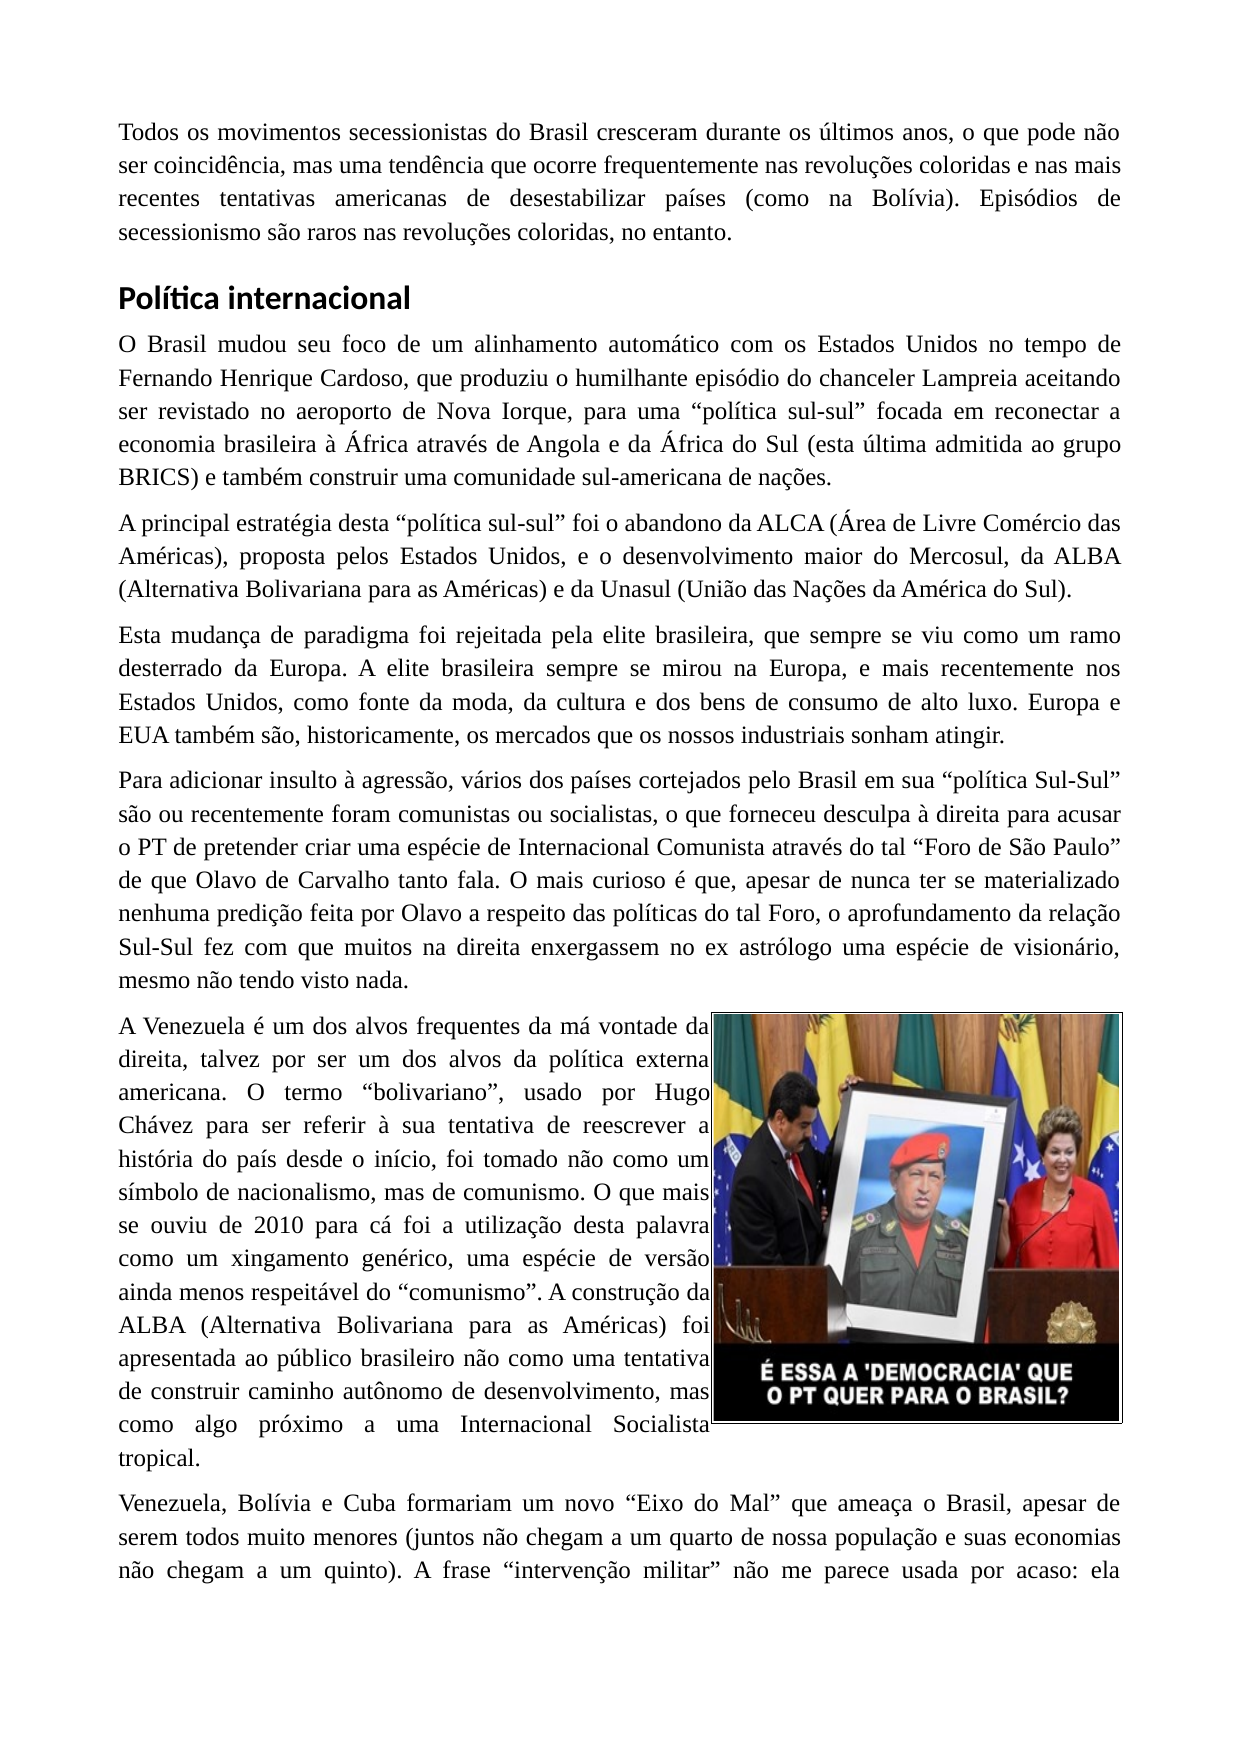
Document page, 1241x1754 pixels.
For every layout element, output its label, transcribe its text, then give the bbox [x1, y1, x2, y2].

subtitle Política internacional [118, 284, 1122, 318]
text Para adicionar insulto à agressão, vários dos países cortejados pelo Brasil em sua “política Sul-Sul” são ou recentemente foram comunistas ou socialistas, o que forneceu desculpa à direita para acusar o PT de pretender criar uma espécie de Internacional Comunista através do tal “Foro de São Paulo” de que Olavo de Carvalho tanto fala. O mais curioso é que, apesar de nunca ter se materializado nenhuma predição feita por Olavo a respeito das políticas do tal Foro, o aprofundamento da relação Sul-Sul fez com que muitos na direita enxergassem no ex astrólogo uma espécie de visionário, mesmo não tendo visto nada. [118, 767, 1122, 994]
text Esta mudança de paradigma foi rejeitada pela elite brasileira, que sempre se viu como um ramo desterrado da Europa. A elite brasileira sempre se mirou na Europa, e mais recentemente nos Estados Unidos, como fonte da moda, da cultura e dos bens de consumo de alto luxo. Europa e EUA também são, historicamente, os mercados que os nossos industriais sonham atingir. [118, 621, 1122, 749]
text A principal estratégia desta “política sul-sul” foi o abandono da ALCA (Área de Livre Comércio das Américas), proposta pelos Estados Unidos, e o desenvolvimento maior do Mercosul, da ALBA (Alternativa Bolivariana para as Américas) e da Unasul (União das Nações da América do Sul). [118, 509, 1122, 603]
text A Venezuela é um dos alvos frequentes da má vontade da direita, talvez por ser um dos alvos da política externa americana. O termo “bolivariano”, usado por Hugo Chávez para ser referir à sua tentativa de reescrever a história do país desde o início, foi tomado não como um símbolo de nacionalismo, mas de comunismo. O que mais se ouviu de 2010 para cá foi a utilização desta palavra como um xingamento genérico, uma espécie de versão ainda menos respeitável do “comunismo”. A construção da ALBA (Alternativa Bolivariana para as Américas) foi apresentada ao público brasileiro não como uma tentativa de construir caminho autônomo de desenvolvimento, mas como algo próximo a uma Internacional Socialista tropical. [118, 1012, 1122, 1471]
text Todos os movimentos secessionistas do Brasil cresceram durante os últimos anos, o que pode não ser coincidência, mas uma tendência que ocorre frequentemente nas revoluções coloridas e nas mais recentes tentativas americanas de desestabilizar países (como na Bolívia). Episódios de secessionismo são raros nas revoluções coloridas, no entanto. [118, 118, 1122, 246]
text Venezuela, Bolívia e Cuba formariam um novo “Eixo do Mal” que ameaça o Brasil, apesar de serem todos muito menores (juntos não chegam a um quarto de nossa população e suas economias não chegam a um quinto). A frase “intervenção militar” não me parece usada por acaso: ela [118, 1489, 1122, 1584]
text O Brasil mudou seu foco de um alinhamento automático com os Estados Unidos no tempo de Fernando Henrique Cardoso, que produziu o humilhante episódio do chanceler Lampreia aceitando ser revistado no aeroporto de Nova Iorque, para uma “política sul-sul” focada em reconectar a economia brasileira à África através de Angola e da África do Sul (esta última admitida ao grupo BRICS) e também construir uma comunidade sul-americana de nações. [118, 330, 1122, 491]
picture [713, 1014, 1119, 1421]
